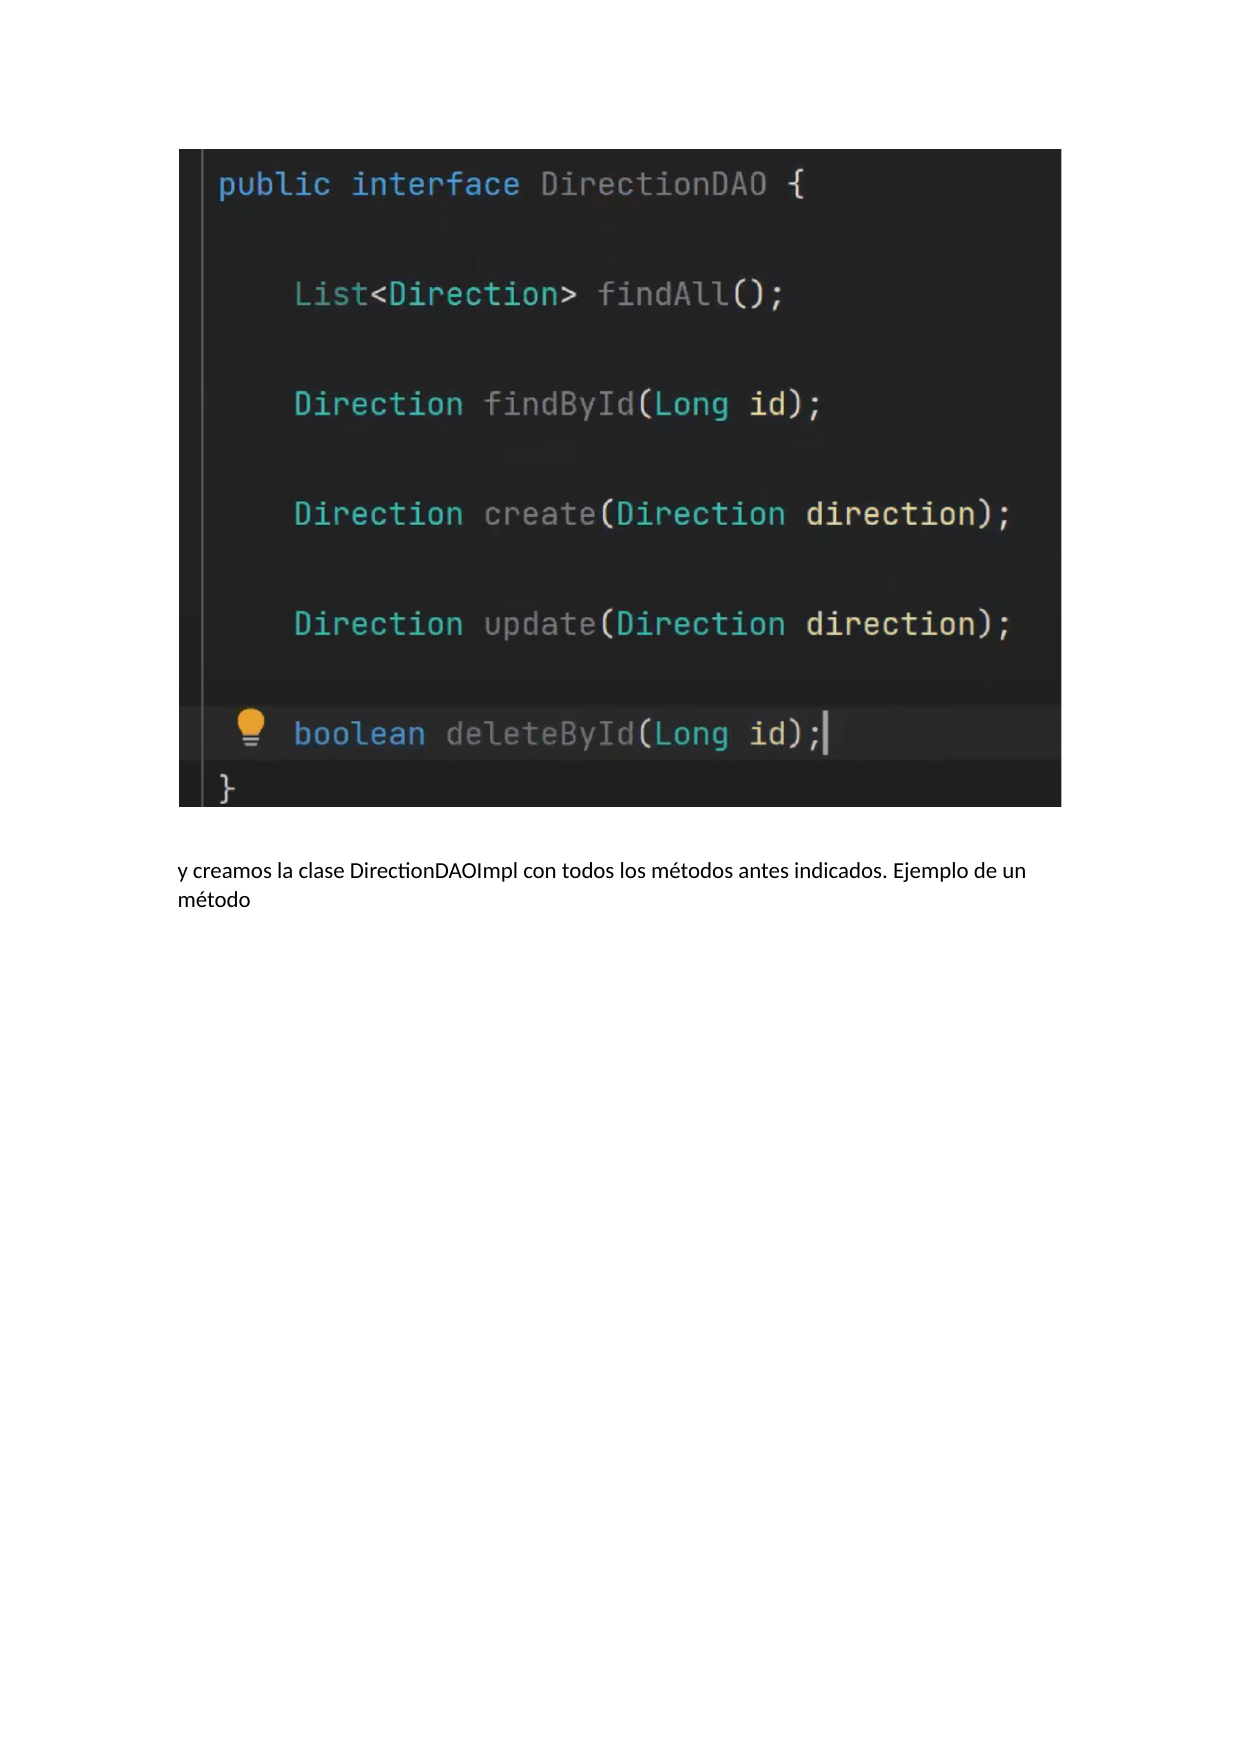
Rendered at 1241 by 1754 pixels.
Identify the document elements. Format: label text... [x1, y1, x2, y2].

text y creamos la clase DirectionDAOImpl con todos los métodos antes indicados. Ejemplo de un método [177, 856, 1063, 913]
picture [179, 149, 1062, 807]
